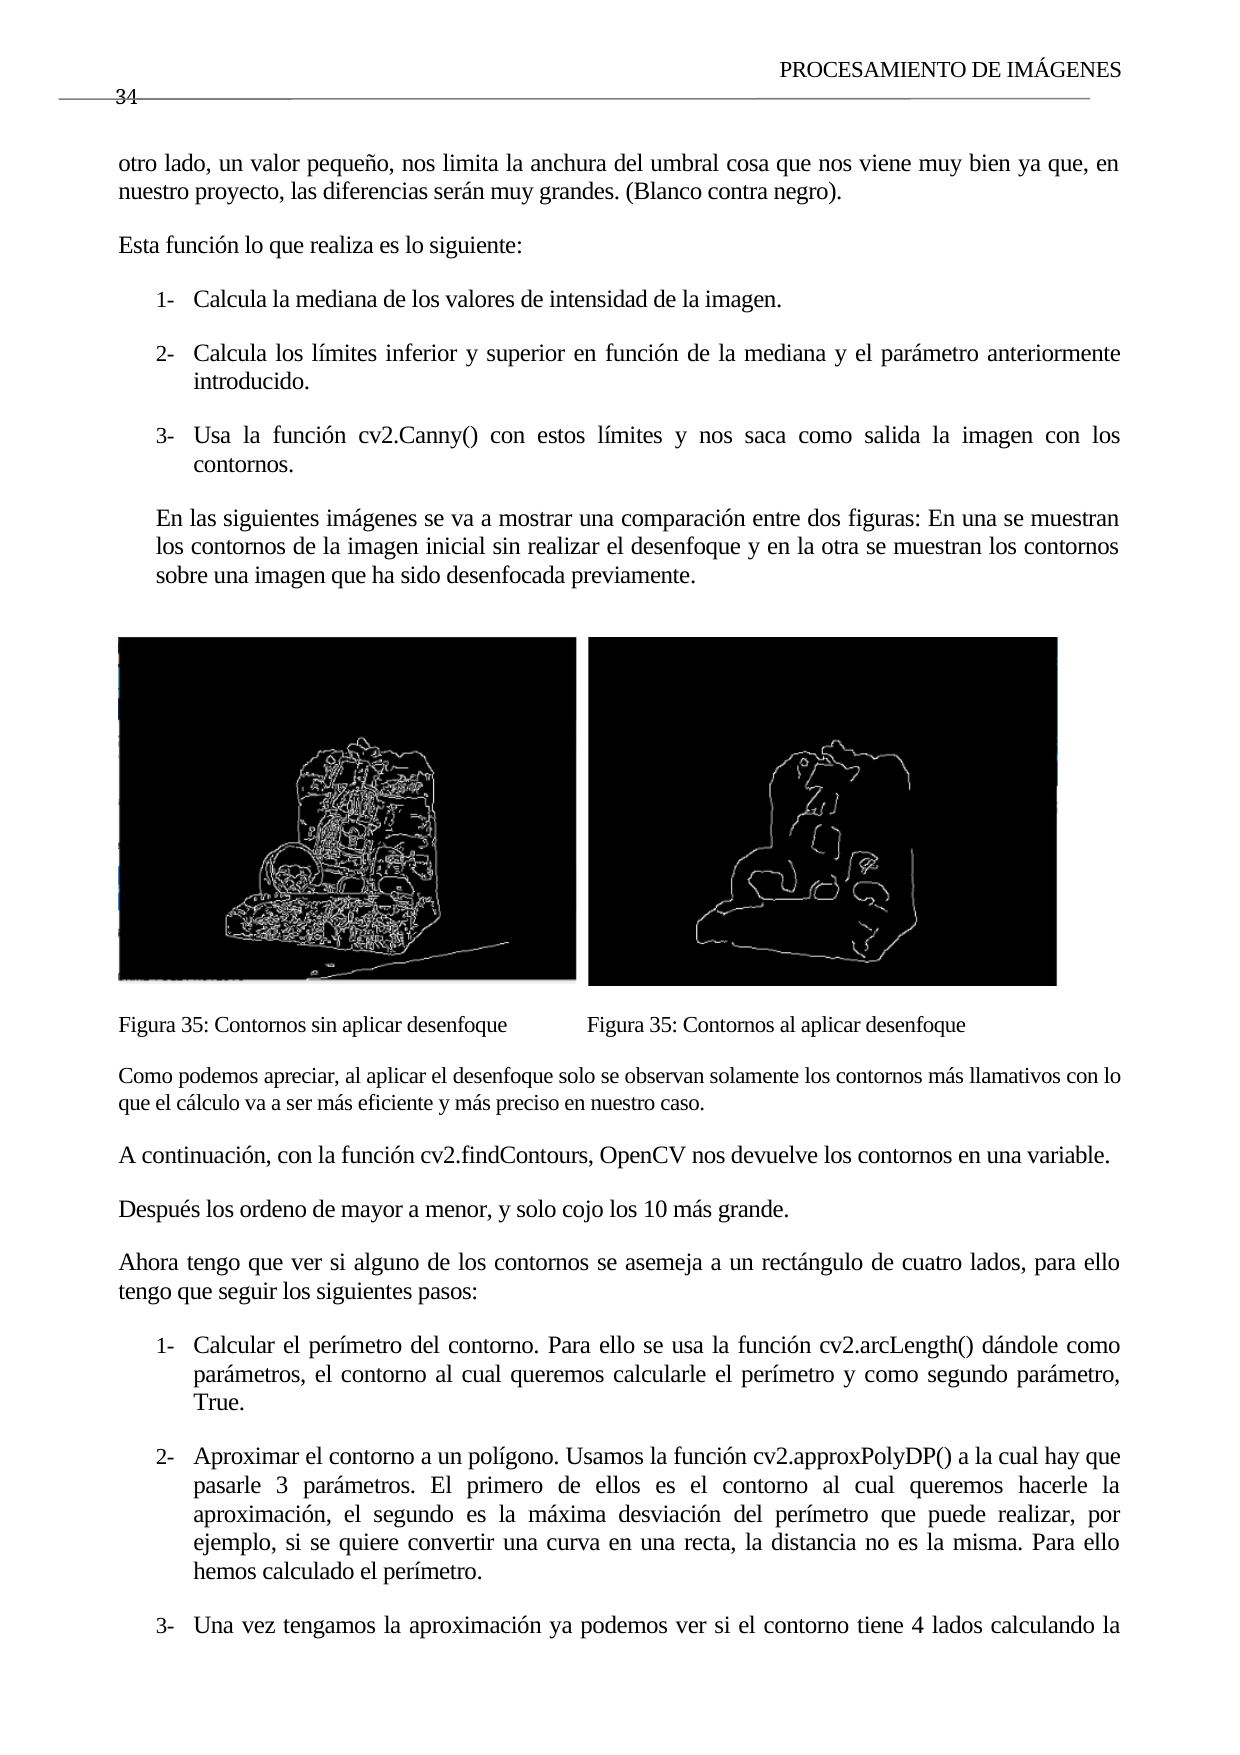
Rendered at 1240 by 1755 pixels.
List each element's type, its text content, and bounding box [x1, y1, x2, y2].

text Figura 35: Contornos sin aplicar desenfoque Figura 35: Contornos al aplicar desenfoque [118, 1011, 1121, 1037]
list Calcula la mediana de los valores de intensidad de la imagen. [156, 284, 1121, 313]
text Ahora tengo que ver si alguno de los contornos se asemeja a un rectángulo de cuatro lados, para ello tengo que seguir los siguientes pasos: [118, 1247, 1121, 1305]
text A continuación, con la función cv2.findContours, OpenCV nos devuelve los contornos en una variable. [118, 1140, 1121, 1169]
text Como podemos apreciar, al aplicar el desenfoque solo se observan solamente los contornos más llamativos con lo que el cálculo va a ser más eficiente y más preciso en nuestro caso. [118, 1062, 1121, 1115]
list Una vez tengamos la aproximación ya podemos ver si el contorno tiene 4 lados calculando la [156, 1610, 1121, 1639]
text En las siguientes imágenes se va a mostrar una comparación entre dos figuras: En una se muestran los contornos de la imagen inicial sin realizar el desenfoque y en la otra se muestran los contornos sobre una imagen que ha sido desenfocada previamente. [156, 503, 1121, 589]
text otro lado, un valor pequeño, nos limita la anchura del umbral cosa que nos viene muy bien ya que, en nuestro proyecto, las diferencias serán muy grandes. (Blanco contra negro). [118, 148, 1121, 205]
list Calcula los límites inferior y superior en función de la mediana y el parámetro anteriormente introducido. [156, 338, 1121, 395]
text Después los ordeno de mayor a menor, y solo cojo los 10 más grande. [118, 1194, 1121, 1222]
list Aproximar el contorno a un polígono. Usamos la función cv2.approxPolyDP() a la cual hay que pasarle 3 parámetros. El primero de ellos es el contorno al cual queremos hacerle la aproximación, el segundo es la máxima desviación del perímetro que puede realizar, por ejemplo, si se quiere convertir una curva en una recta, la distancia no es la misma. Para ello hemos calculado el perímetro. [156, 1441, 1121, 1585]
list Calcular el perímetro del contorno. Para ello se usa la función cv2.arcLength() dándole como parámetros, el contorno al cual queremos calcularle el perímetro y como segundo parámetro, True. [156, 1330, 1121, 1416]
list Usa la función cv2.Canny() con estos límites y nos saca como salida la imagen con los contornos. [156, 420, 1121, 478]
text Esta función lo que realiza es lo siguiente: [118, 230, 1121, 259]
